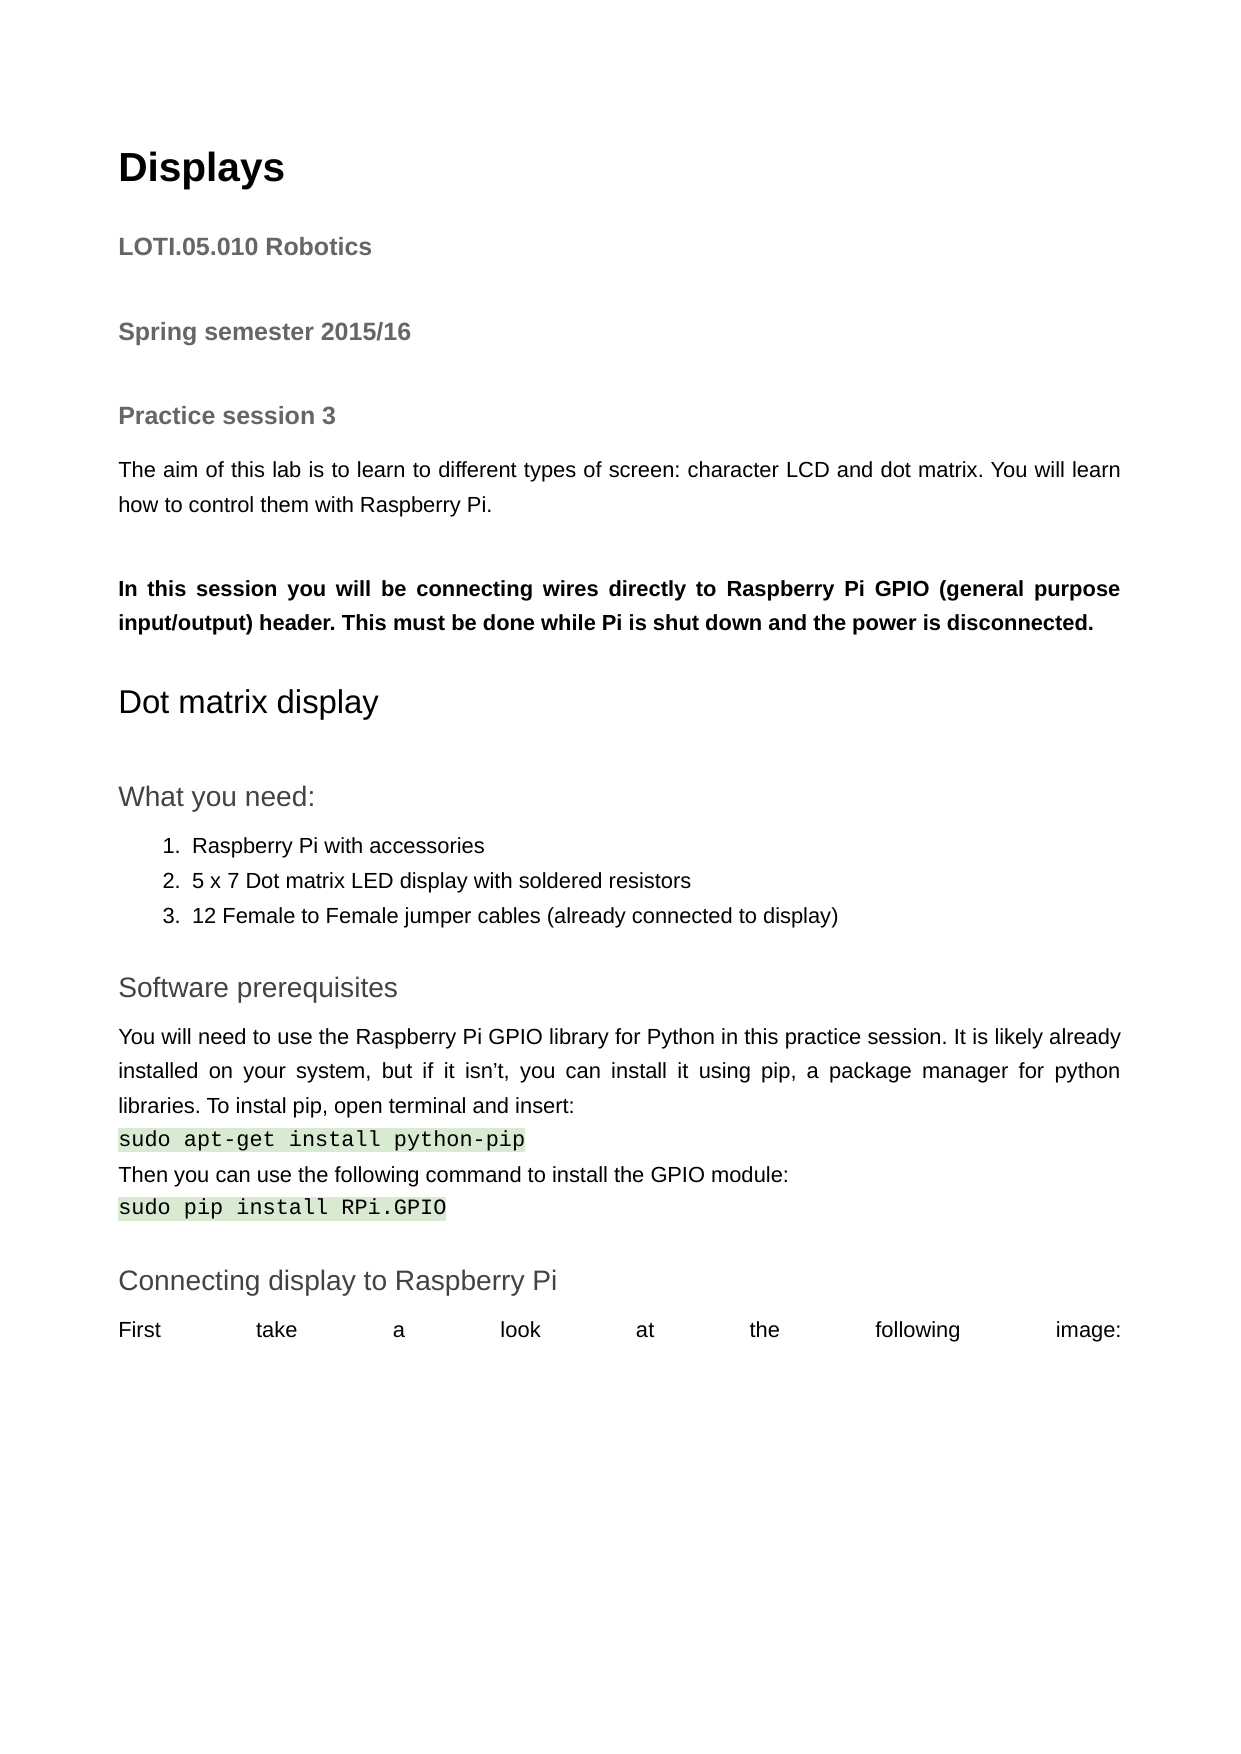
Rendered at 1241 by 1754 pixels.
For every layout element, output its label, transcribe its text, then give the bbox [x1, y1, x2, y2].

subtitle Practice session 3 [118, 401, 1122, 430]
text You will need to use the Raspberry Pi GPIO library for Python in this practice session. It is likely already installed on your system, but if it isn’t, you can install it using pip, a package manager for python libraries. To instal pip, open terminal and insert: [118, 1024, 1122, 1118]
subtitle LOTI.05.010 Robotics [118, 232, 1122, 260]
text In this session you will be connecting wires directly to Raspberry Pi GPIO (general purpose input/output) header. This must be done while Pi is shut down and the power is disconnected. [118, 576, 1122, 635]
subtitle Spring semester 2015/16 [118, 316, 1122, 345]
subtitle Software prerequisites [118, 971, 1122, 1003]
subtitle What you need: [118, 780, 1122, 813]
text sudo pip install RPi.GPIO [118, 1197, 1122, 1221]
subtitle Displays [118, 143, 1122, 190]
text sudo apt-get install python-pip [118, 1128, 1122, 1152]
text Then you can use the following command to install the GPIO module: [118, 1162, 1122, 1187]
subtitle Connecting display to Raspberry Pi [118, 1264, 1122, 1296]
text The aim of this lab is to learn to different types of screen: character LCD and dot matrix. You will learn how to control them with Raspberry Pi. [118, 457, 1122, 517]
list 12 Female to Female jumper cables (already connected to display) [162, 903, 1122, 928]
subtitle Dot matrix display [118, 682, 1122, 720]
list Raspberry Pi with accessories [162, 833, 1122, 858]
list 5 x 7 Dot matrix LED display with soldered resistors [162, 868, 1122, 893]
text First take a look at the following image: [118, 1317, 1122, 1342]
